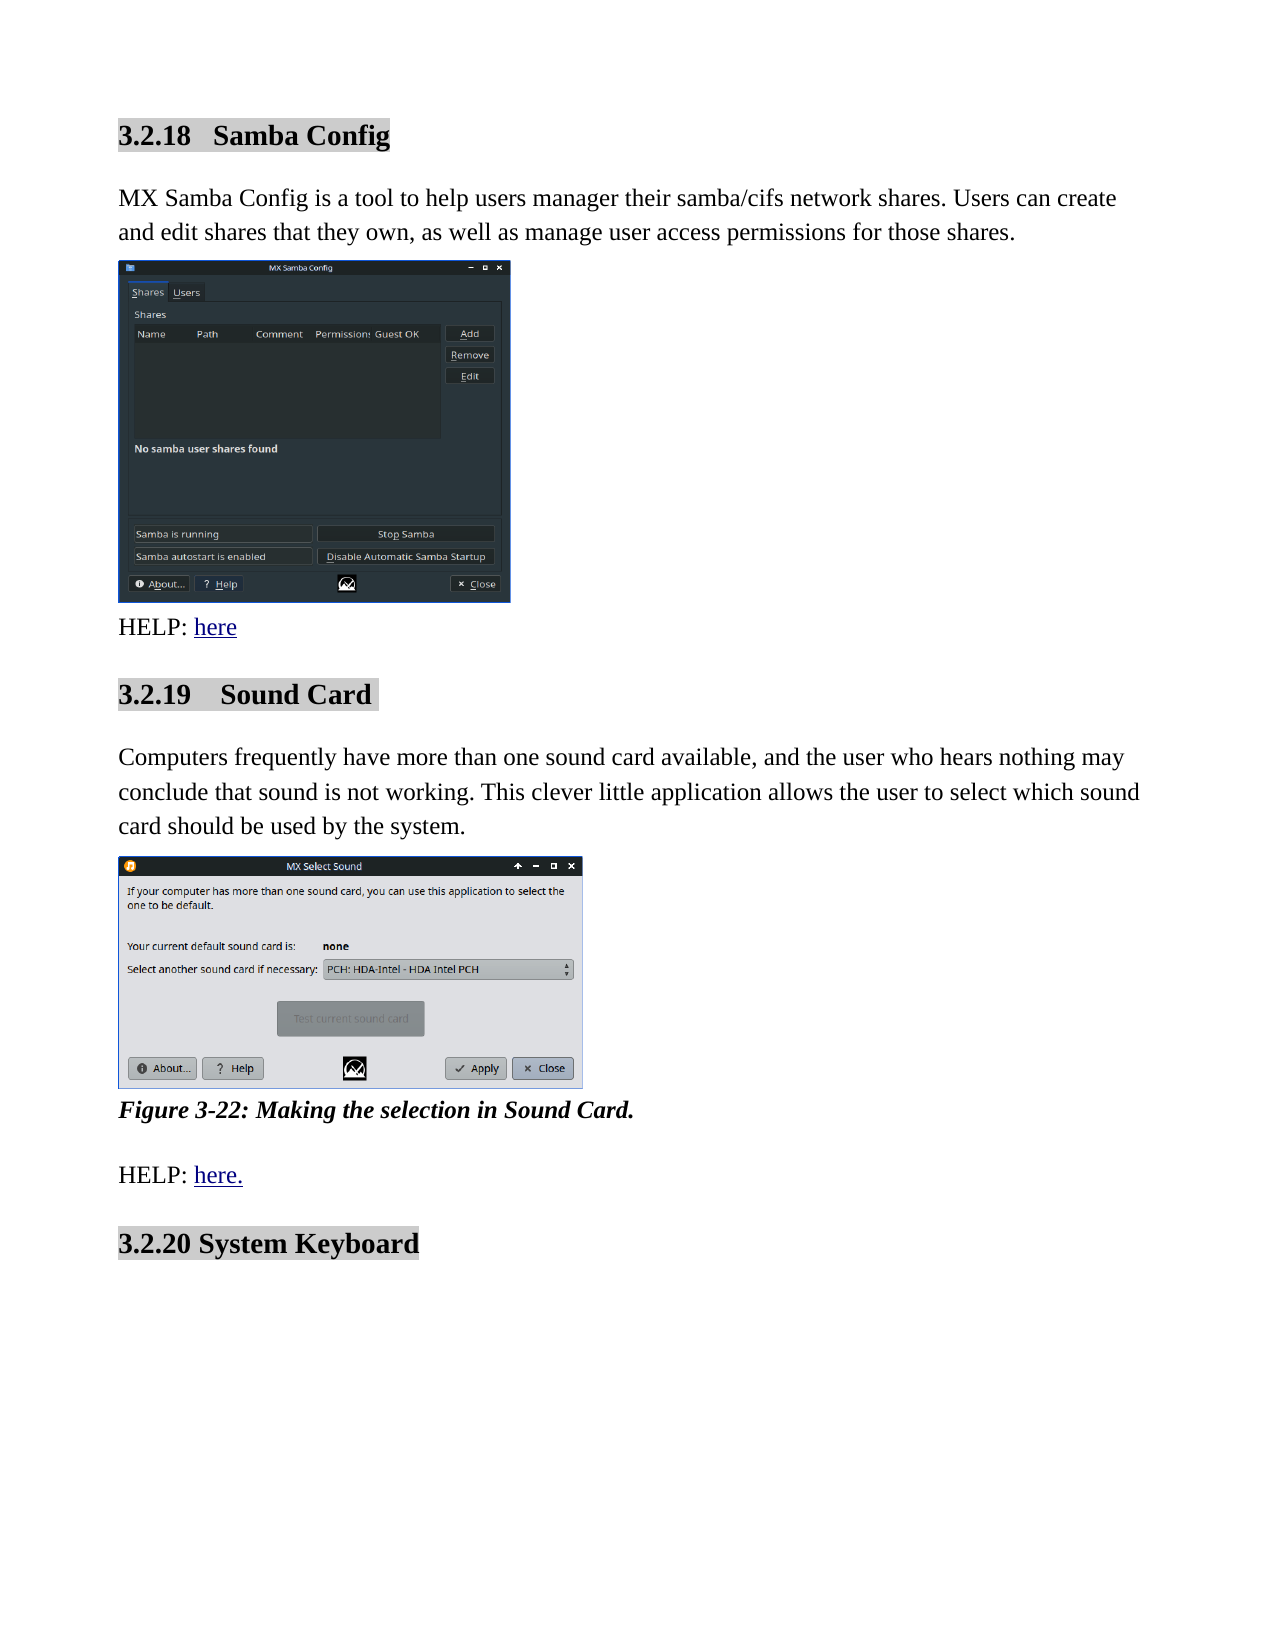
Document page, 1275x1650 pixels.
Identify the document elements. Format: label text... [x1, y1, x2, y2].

text Computers frequently have more than one sound card available, and the user who hears nothing may conclude that sound is not working. This clever little application allows the user to select which sound card should be used by the system. [118, 742, 1157, 840]
picture [118, 260, 511, 603]
subtitle 3.2.19 Sound Card [118, 677, 1138, 711]
text Figure 3-22: Making the selection in Sound Card. [118, 877, 1157, 1123]
picture [118, 856, 583, 1089]
text HELP: here [118, 612, 1157, 641]
text HELP: here. [118, 1161, 1157, 1189]
text MX Samba Config is a tool to help users manager their samba/cifs network shares. Users can create and edit shares that they own, as well as manage user access permissions for those shares. [118, 183, 1157, 246]
subtitle 3.2.20 System Keyboard [419, 1226, 1138, 1260]
subtitle 3.2.18 Samba Config [390, 118, 1138, 152]
